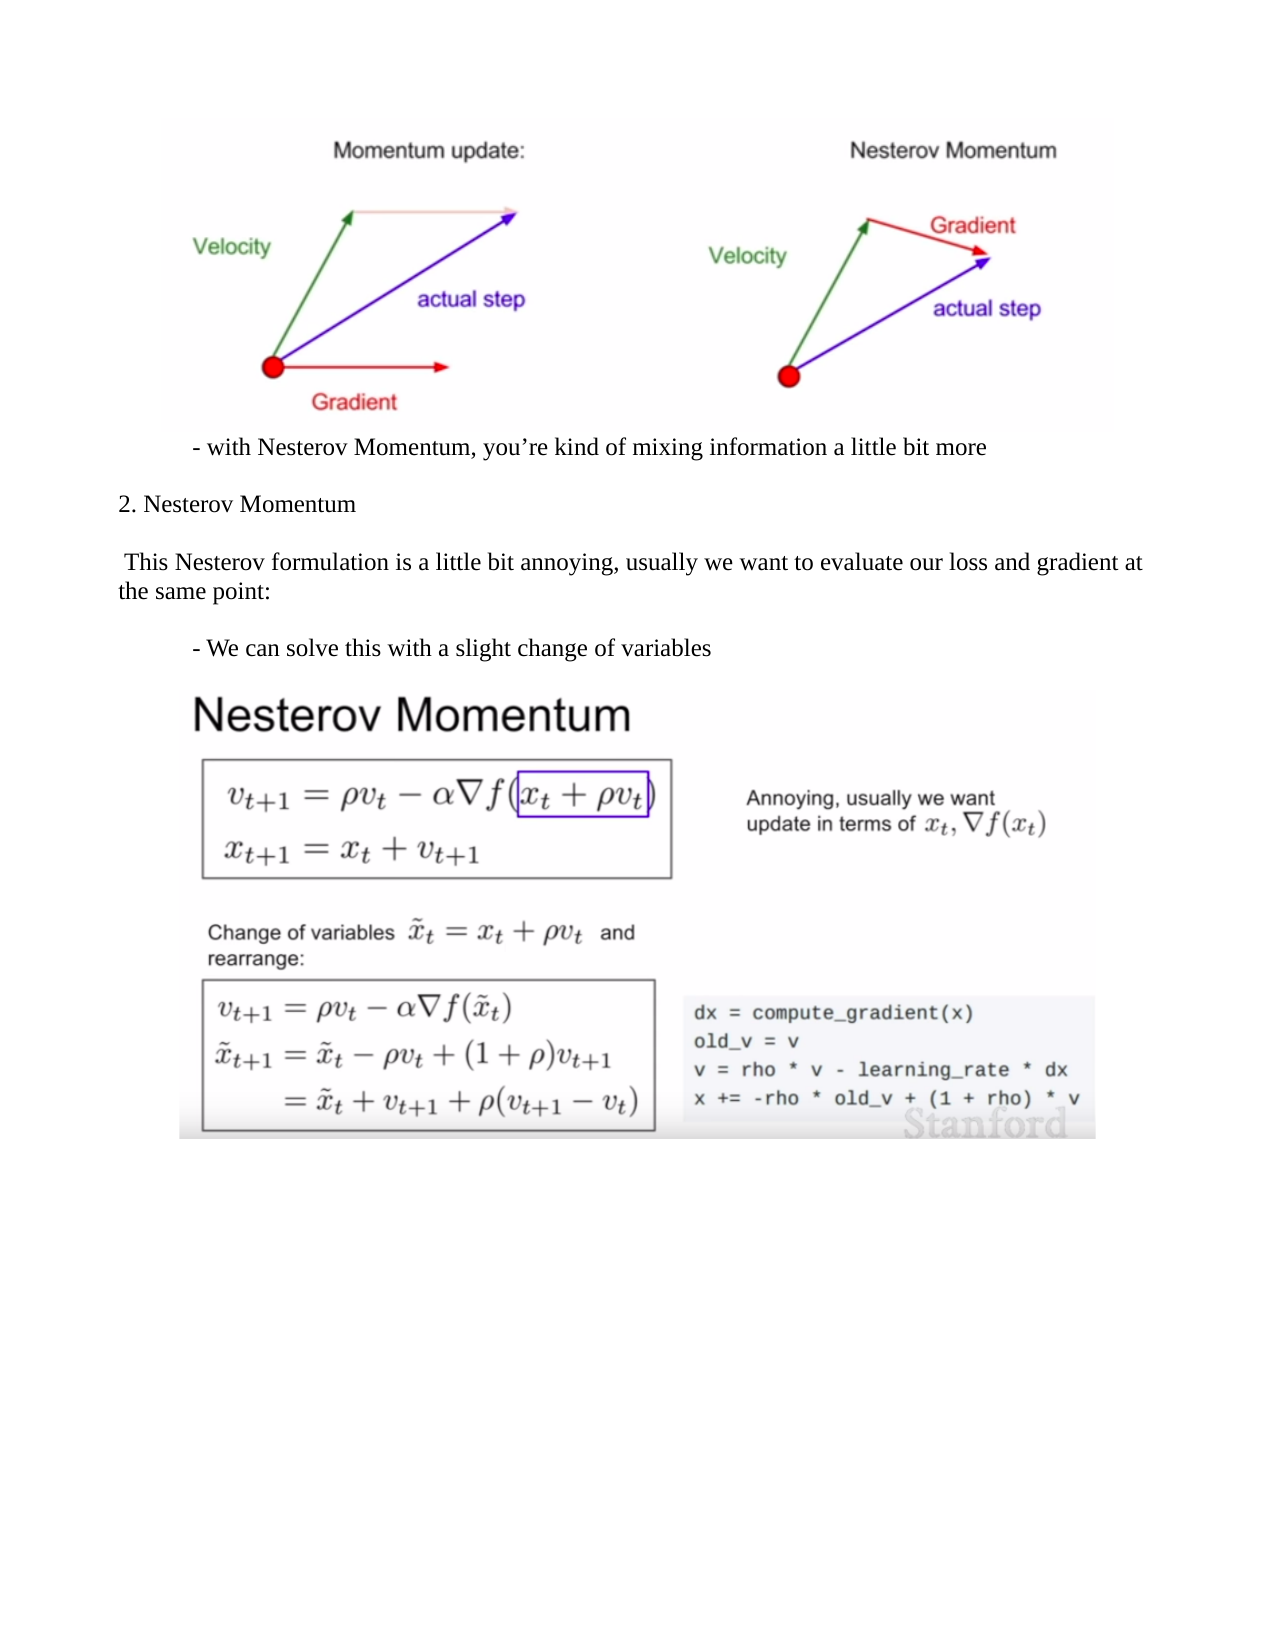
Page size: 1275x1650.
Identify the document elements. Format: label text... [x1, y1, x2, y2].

text 2. Nesterov Momentum [118, 489, 1157, 518]
text - We can solve this with a slight change of variables [118, 633, 1157, 662]
picture [160, 118, 1115, 432]
text This Nesterov formulation is a little bit annoying, usually we want to evaluate our loss and gradient at the same point: [118, 547, 1157, 604]
picture [179, 690, 1096, 1139]
text - with Nesterov Momentum, you’re kind of mixing information a little bit more [118, 118, 1157, 461]
